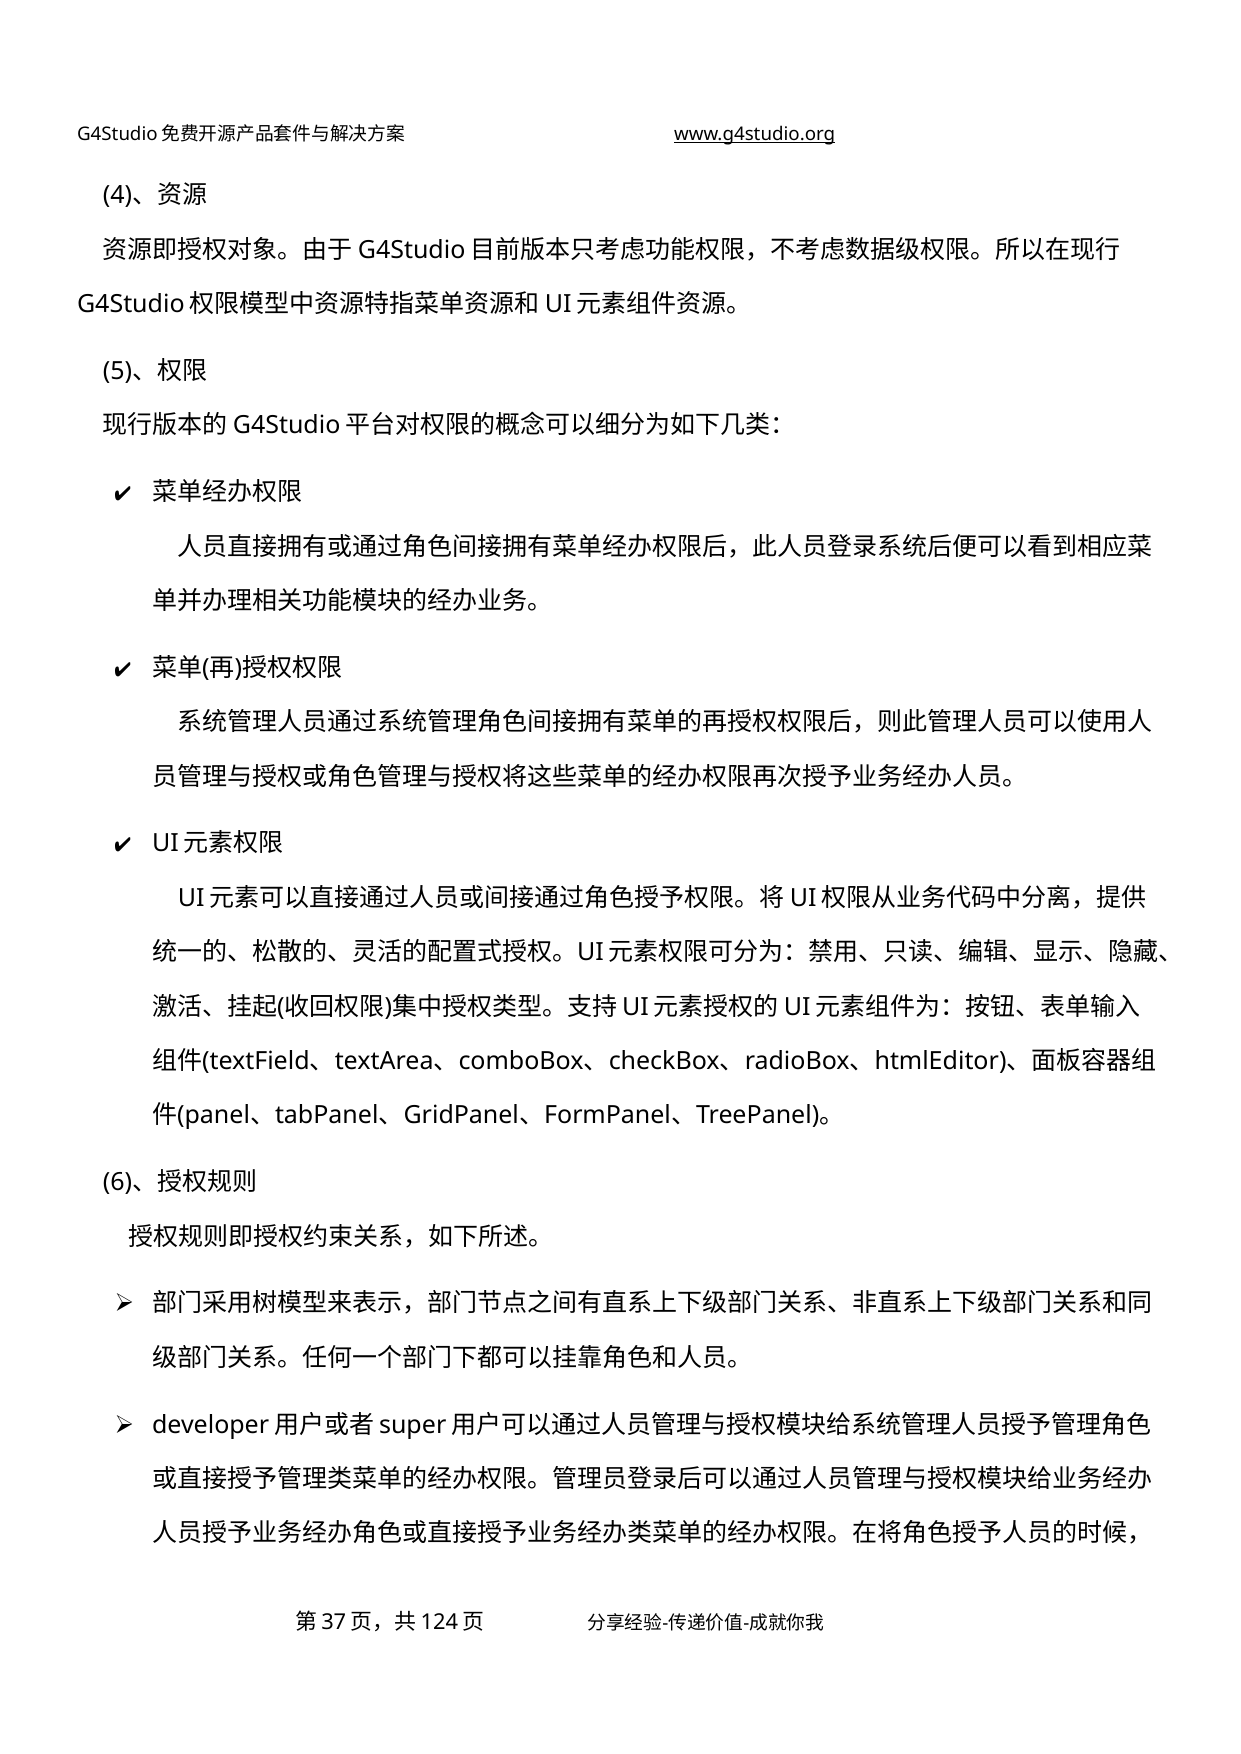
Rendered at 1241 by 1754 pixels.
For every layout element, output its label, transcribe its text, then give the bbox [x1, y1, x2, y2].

list developer用户或者super用户可以通过人员管理与授权模块给系统管理人员授予管理角色或直接授予管理类菜单的经办权限。管理员登录后可以通过人员管理与授权模块给业务经办人员授予业务经办角色或直接授予业务经办类菜单的经办权限。在将角色授予人员的时候， [114, 1404, 1163, 1549]
text (4)、资源 资源即授权对象。由于G4Studio目前版本只考虑功能权限，不考虑数据级权限。所以在现行G4Studio权限模型中资源特指菜单资源和UI元素组件资源。 [77, 175, 1163, 320]
text (5)、权限 现行版本的G4Studio平台对权限的概念可以细分为如下几类： [77, 350, 1163, 441]
list 菜单(再)授权权限 系统管理人员通过系统管理角色间接拥有菜单的再授权权限后，则此管理人员可以使用人员管理与授权或角色管理与授权将这些菜单的经办权限再次授予业务经办人员。 [114, 647, 1163, 792]
list 部门采用树模型来表示，部门节点之间有直系上下级部门关系、非直系上下级部门关系和同级部门关系。任何一个部门下都可以挂靠角色和人员。 [114, 1283, 1163, 1373]
list 菜单经办权限 人员直接拥有或通过角色间接拥有菜单经办权限后，此人员登录系统后便可以看到相应菜单并办理相关功能模块的经办业务。 [114, 472, 1163, 617]
list UI元素权限 UI元素可以直接通过人员或间接通过角色授予权限。将UI权限从业务代码中分离，提供统一的、松散的、灵活的配置式授权。UI元素权限可分为：禁用、只读、编辑、显示、隐藏、激活、挂起(收回权限)集中授权类型。支持UI元素授权的UI元素组件为：按钮、表单输入组件(textField、textArea、comboBox、checkBox、radioBox、htmlEditor)、面板容器组件(panel、tabPanel、GridPanel、FormPanel、TreePanel)。 [114, 823, 1163, 1131]
text (6)、授权规则 授权规则即授权约束关系，如下所述。 [77, 1162, 1163, 1252]
